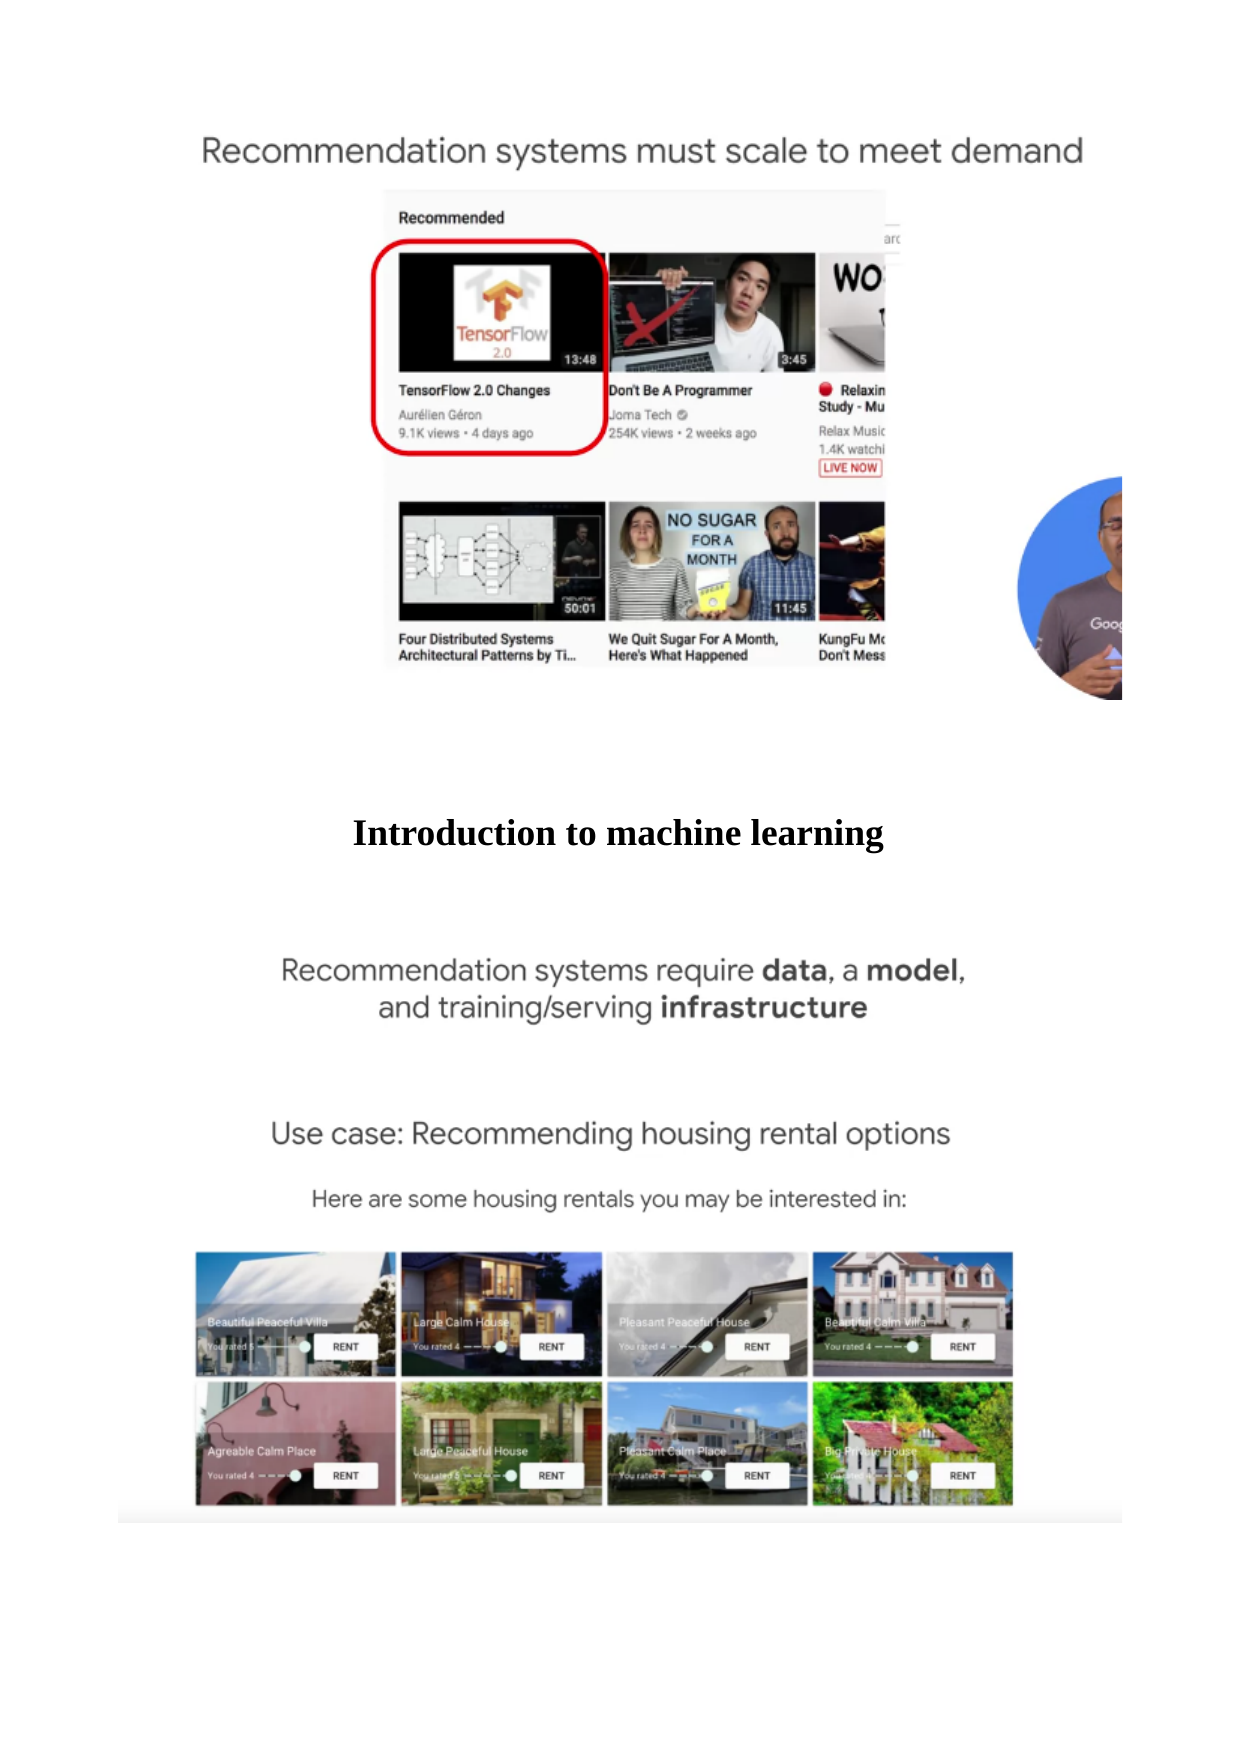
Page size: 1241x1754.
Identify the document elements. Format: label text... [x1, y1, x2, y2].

picture [118, 1093, 1123, 1523]
picture [118, 118, 1123, 700]
picture [118, 895, 1123, 1065]
subtitle Introduction to machine learning [118, 811, 1122, 854]
